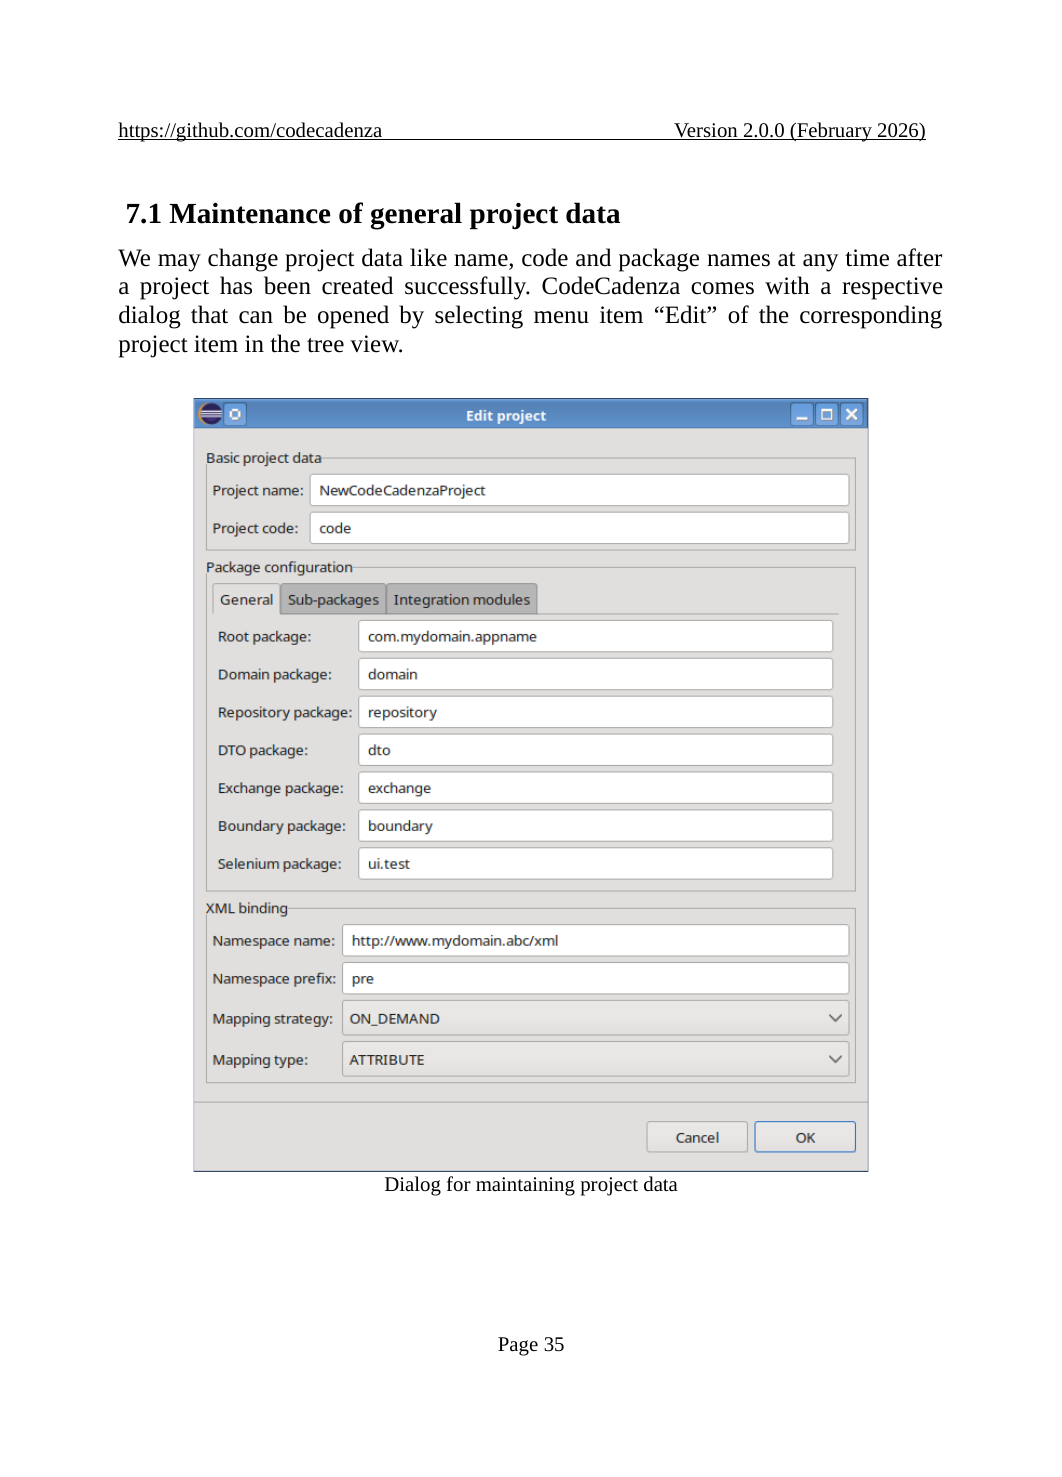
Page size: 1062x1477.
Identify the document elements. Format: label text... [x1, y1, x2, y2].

text We may change project data like name, code and package names at any time after a project has been created successfully. CodeCadenza comes with a respective dialog that can be opened by selecting menu item “Edit” of the corresponding project item in the tree view. [118, 243, 944, 358]
text Dialog for maintaining project data [193, 1172, 868, 1196]
picture [193, 398, 869, 1172]
subtitle Maintenance of general project data [118, 197, 944, 230]
